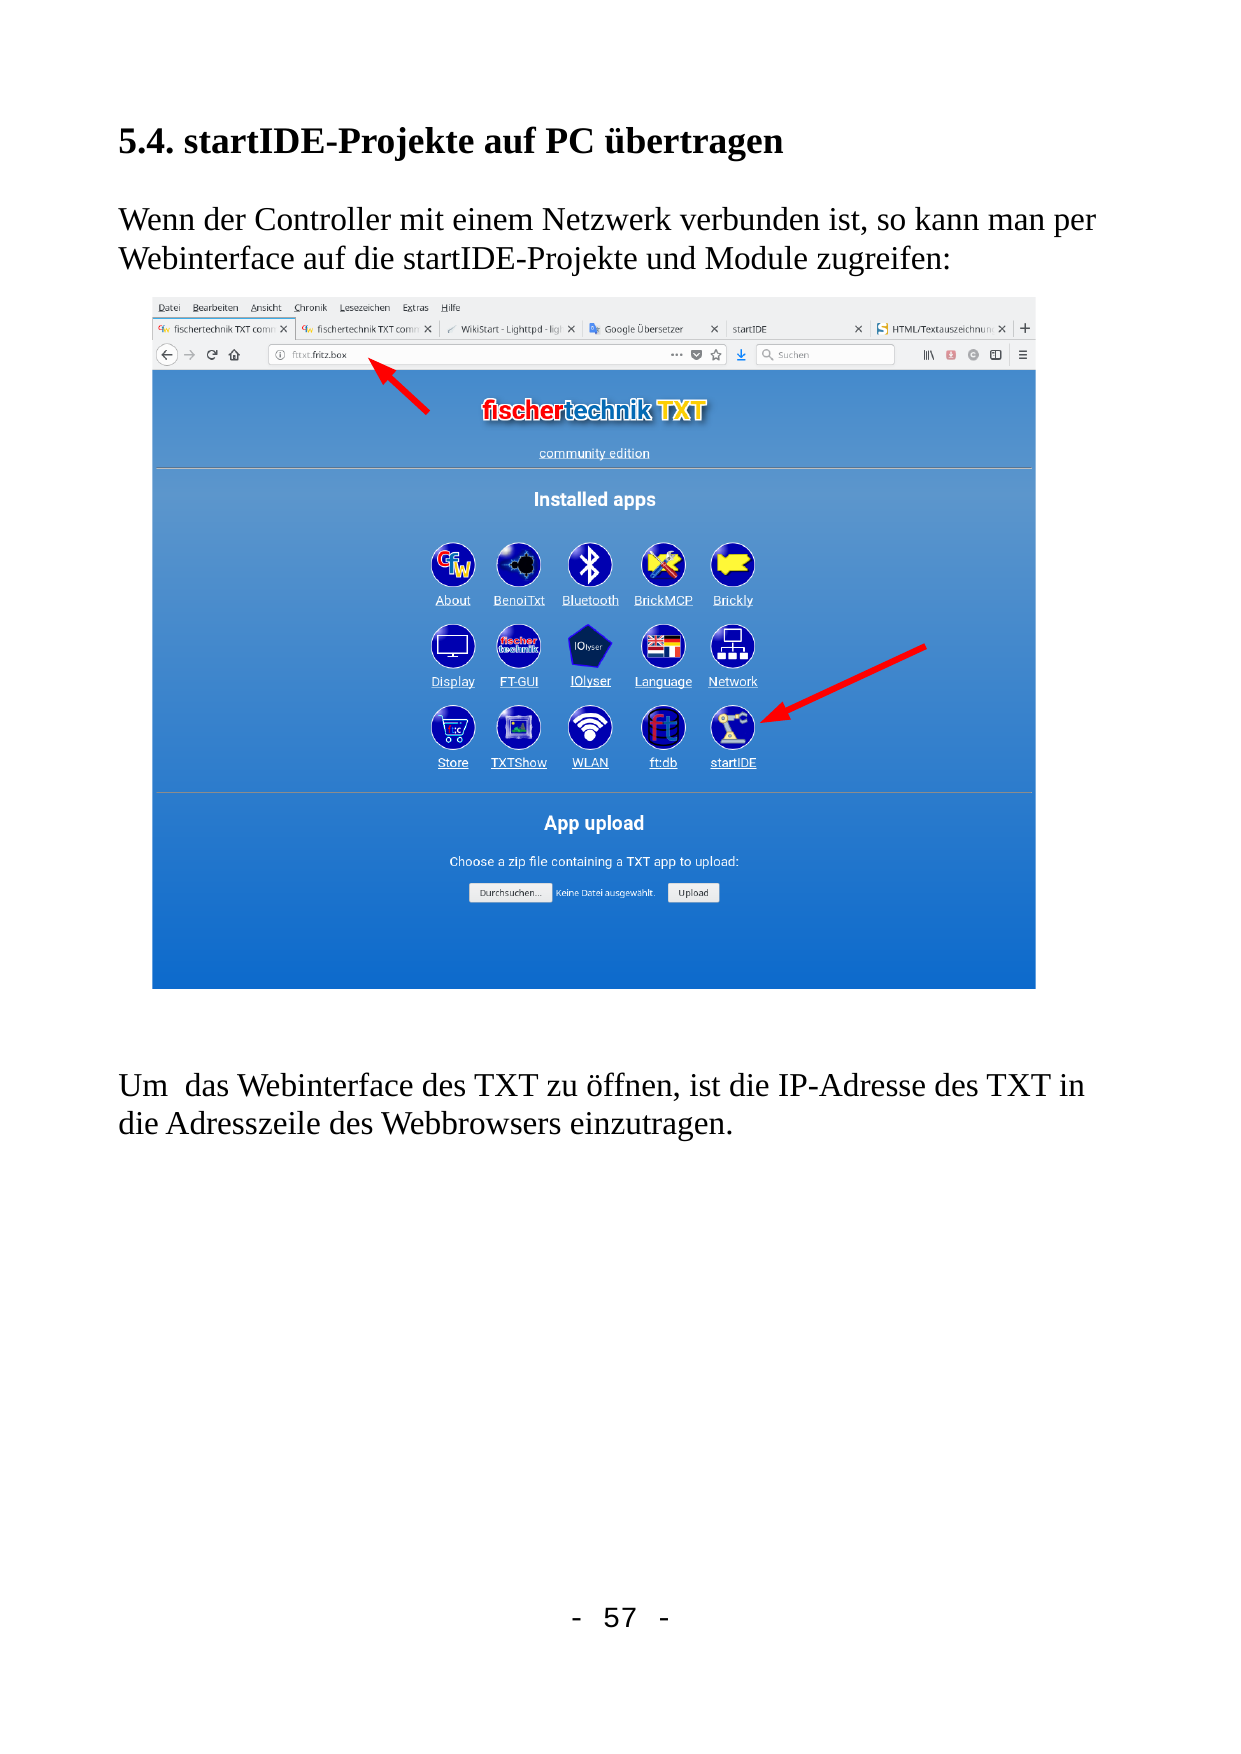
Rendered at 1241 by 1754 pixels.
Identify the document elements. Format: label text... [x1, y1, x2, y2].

text Wenn der Controller mit einem Netzwerk verbunden ist, so kann man per Webinterface auf die startIDE-Projekte und Module zugreifen: [118, 199, 1122, 276]
text 5.4. startIDE-Projekte auf PC übertragen [118, 118, 1122, 161]
text Um das Webinterface des TXT zu öffnen, ist die IP-Adresse des TXT in die Adresszeile des Webbrowsers einzutragen. [118, 1065, 1122, 1142]
picture [152, 297, 1036, 989]
